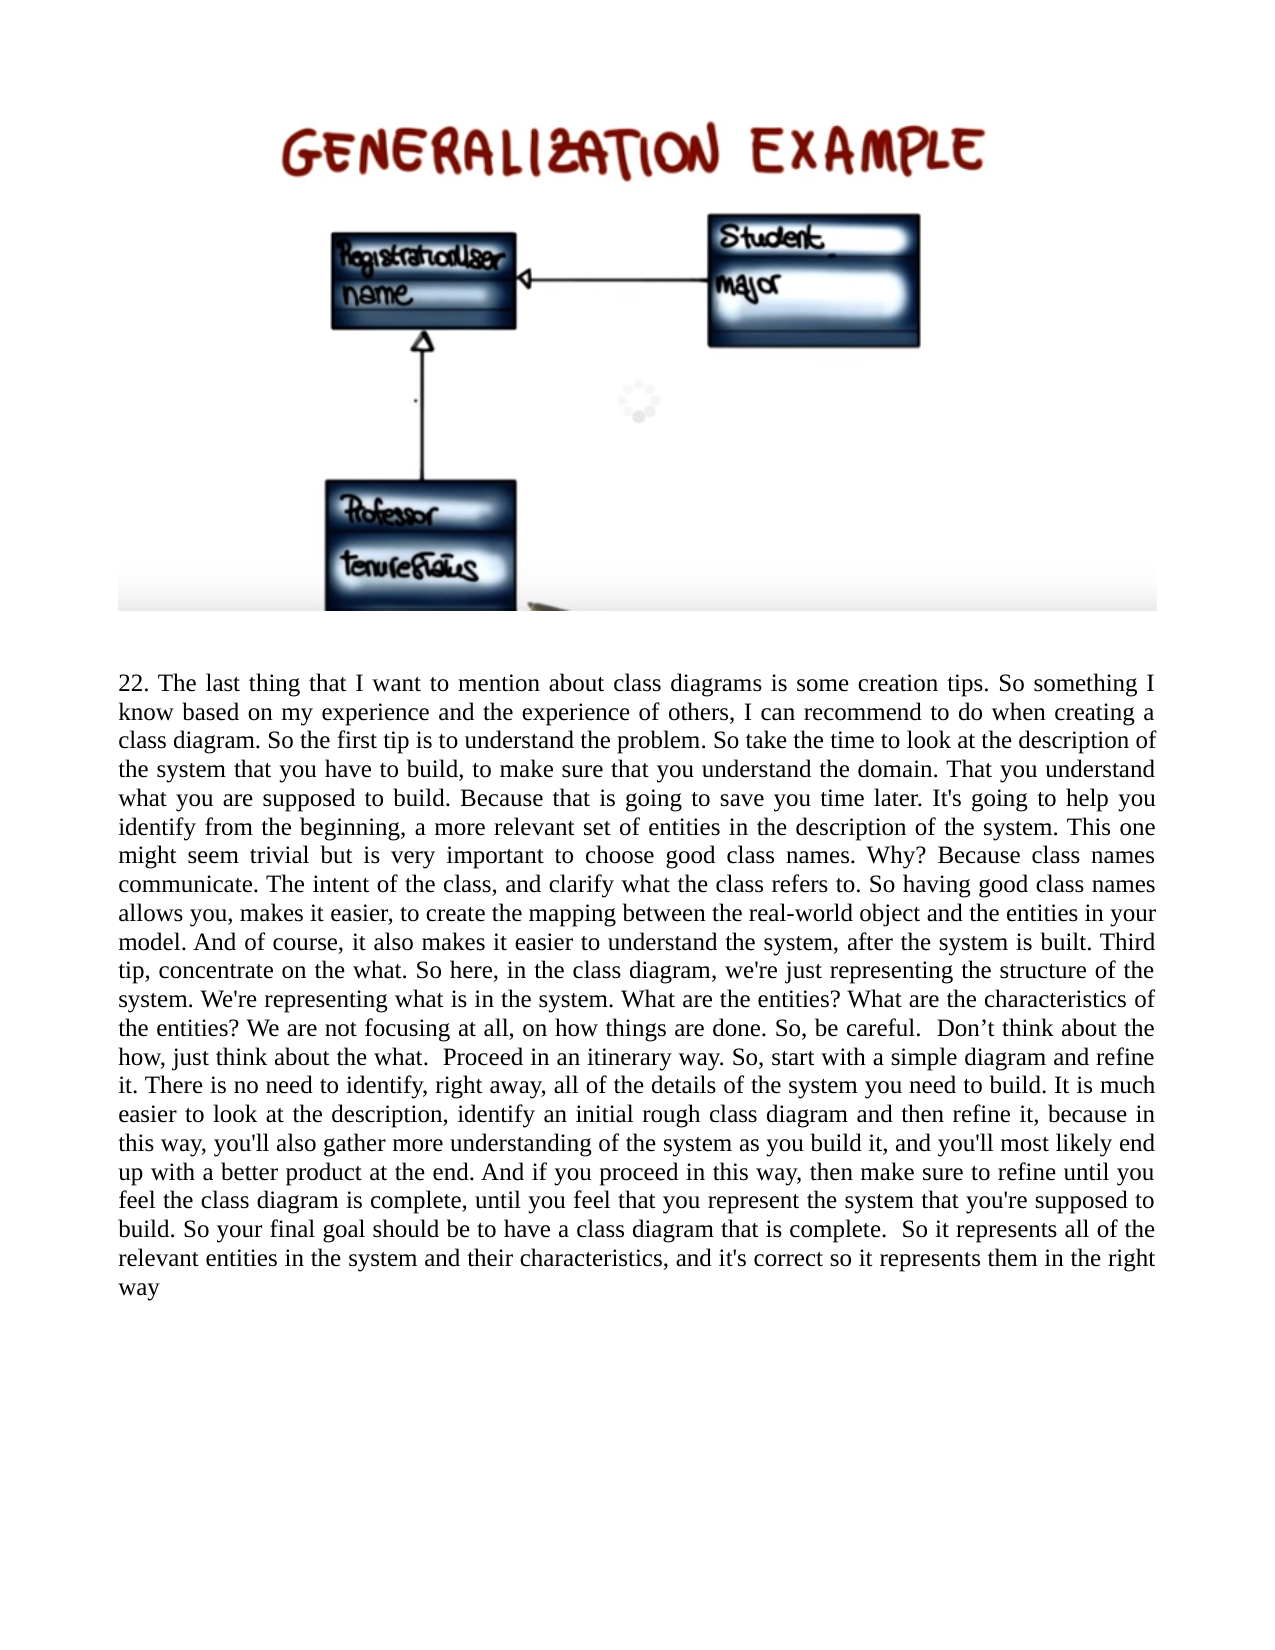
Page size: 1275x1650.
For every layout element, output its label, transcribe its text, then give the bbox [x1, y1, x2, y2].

text 22. The last thing that I want to mention about class diagrams is some creation tips. So something I know based on my experience and the experience of others, I can recommend to do when creating a class diagram. So the first tip is to understand the problem. So take the time to look at the description of the system that you have to build, to make sure that you understand the domain. That you understand what you are supposed to build. Because that is going to save you time later. It's going to help you identify from the beginning, a more relevant set of entities in the description of the system. This one might seem trivial but is very important to choose good class names. Why? Because class names communicate. The intent of the class, and clarify what the class refers to. So having good class names allows you, makes it easier, to create the mapping between the real-world object and the entities in your model. And of course, it also makes it easier to understand the system, after the system is built. Third tip, concentrate on the what. So here, in the class diagram, we're just representing the structure of the system. We're representing what is in the system. What are the entities? What are the characteristics of the entities? We are not focusing at all, on how things are done. So, be careful. Don’t think about the how, just think about the what. Proceed in an itinerary way. So, start with a simple diagram and refine it. There is no need to identify, right away, all of the details of the system you need to build. It is much easier to look at the description, identify an initial rough class diagram and then refine it, because in this way, you'll also gather more understanding of the system as you build it, and you'll most likely end up with a better product at the end. And if you proceed in this way, then make sure to refine until you feel the class diagram is complete, until you feel that you represent the system that you're supposed to build. So your final goal should be to have a class diagram that is complete. So it represents all of the relevant entities in the system and their characteristics, and it's correct so it represents them in the right way [118, 668, 1157, 1301]
picture [118, 118, 1157, 611]
